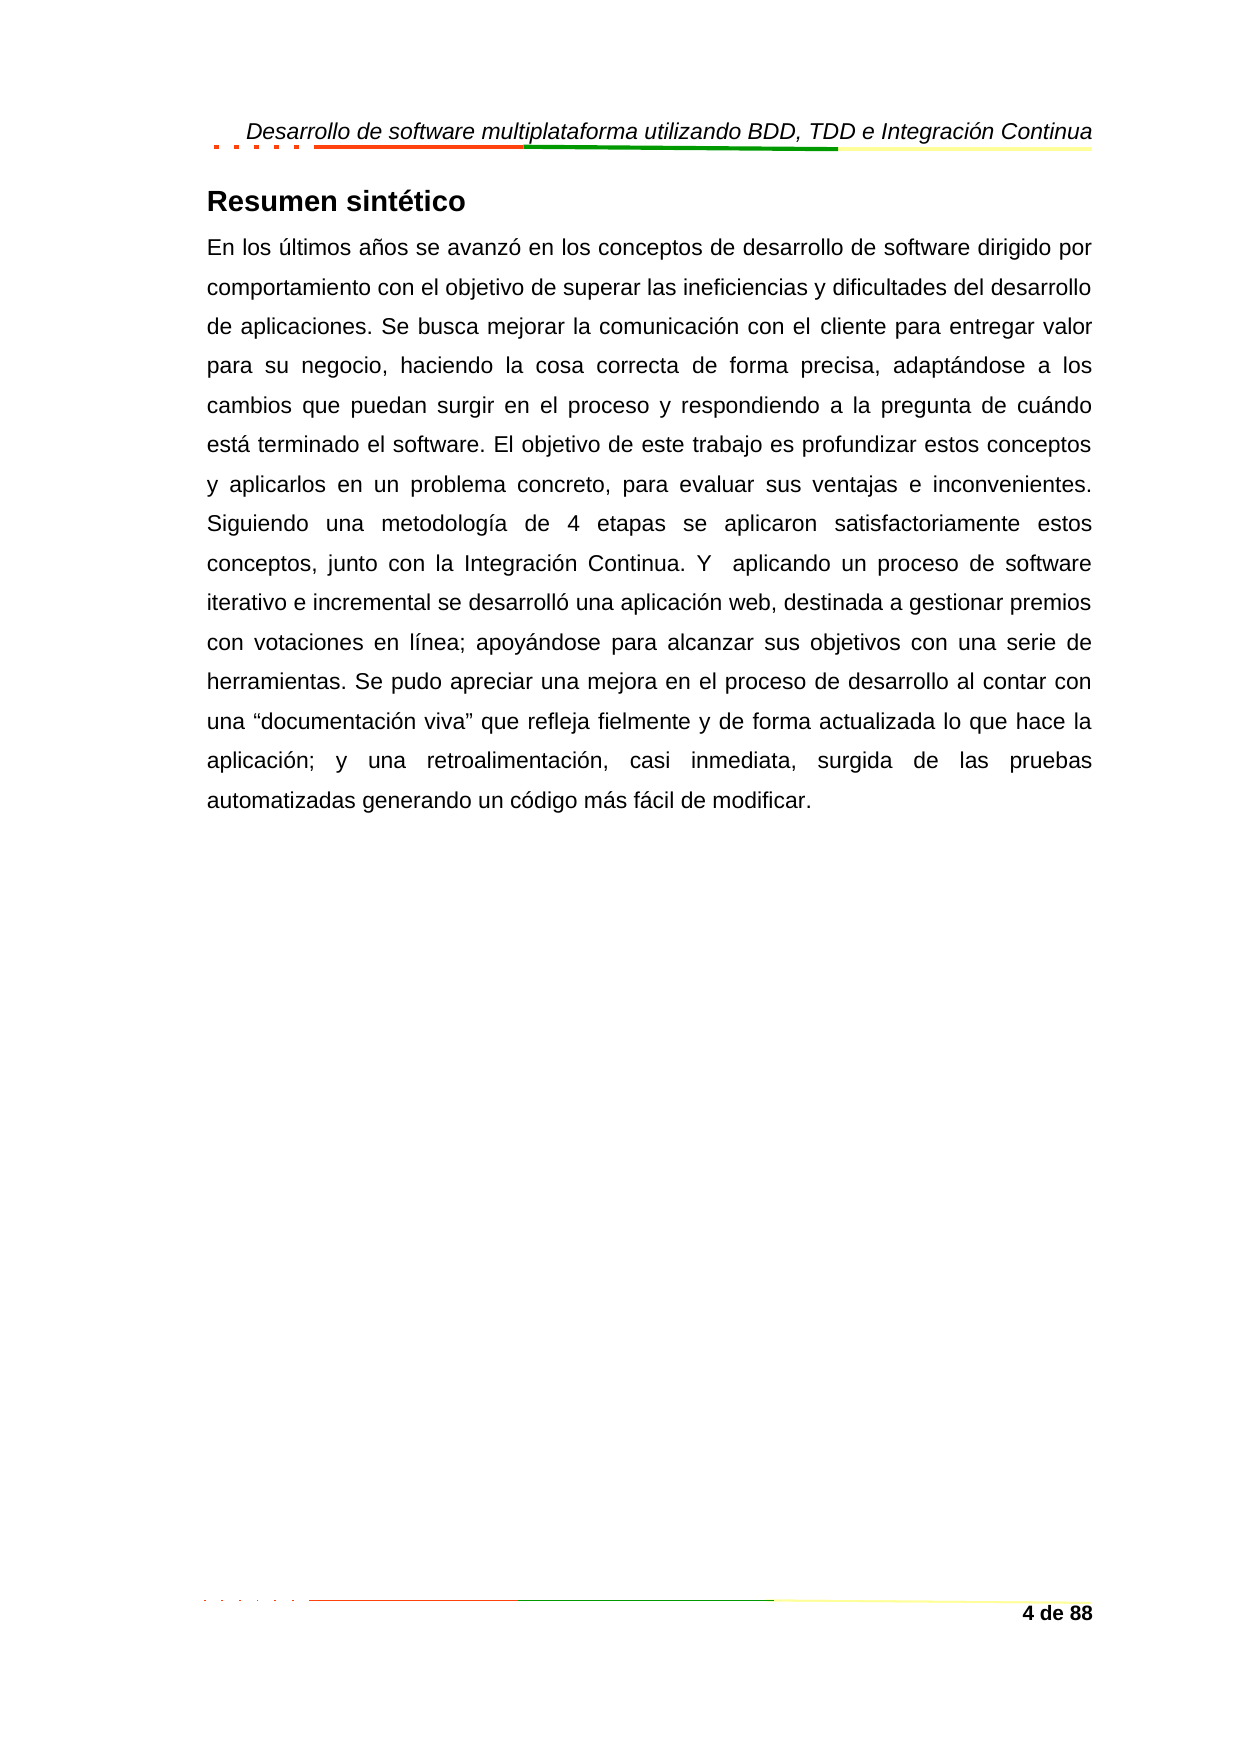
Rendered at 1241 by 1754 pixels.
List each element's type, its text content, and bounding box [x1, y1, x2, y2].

text En los últimos años se avanzó en los conceptos de desarrollo de software dirigido por comportamiento con el objetivo de superar las ineficiencias y dificultades del desarrollo de aplicaciones. Se busca mejorar la comunicación con el cliente para entregar valor para su negocio, haciendo la cosa correcta de forma precisa, adaptándose a los cambios que puedan surgir en el proceso y respondiendo a la pregunta de cuándo está terminado el software. El objetivo de este trabajo es profundizar estos conceptos y aplicarlos en un problema concreto, para evaluar sus ventajas e inconvenientes. Siguiendo una metodología de 4 etapas se aplicaron satisfactoriamente estos conceptos, junto con la Integración Continua. Y aplicando un proceso de software iterativo e incremental se desarrolló una aplicación web, destinada a gestionar premios con votaciones en línea; apoyándose para alcanzar sus objetivos con una serie de herramientas. Se pudo apreciar una mejora en el proceso de desarrollo al contar con una “documentación viva” que refleja fielmente y de forma actualizada lo que hace la aplicación; y una retroalimentación, casi inmediata, surgida de las pruebas automatizadas generando un código más fácil de modificar. [207, 234, 1093, 813]
text Resumen sintético [207, 184, 1093, 217]
